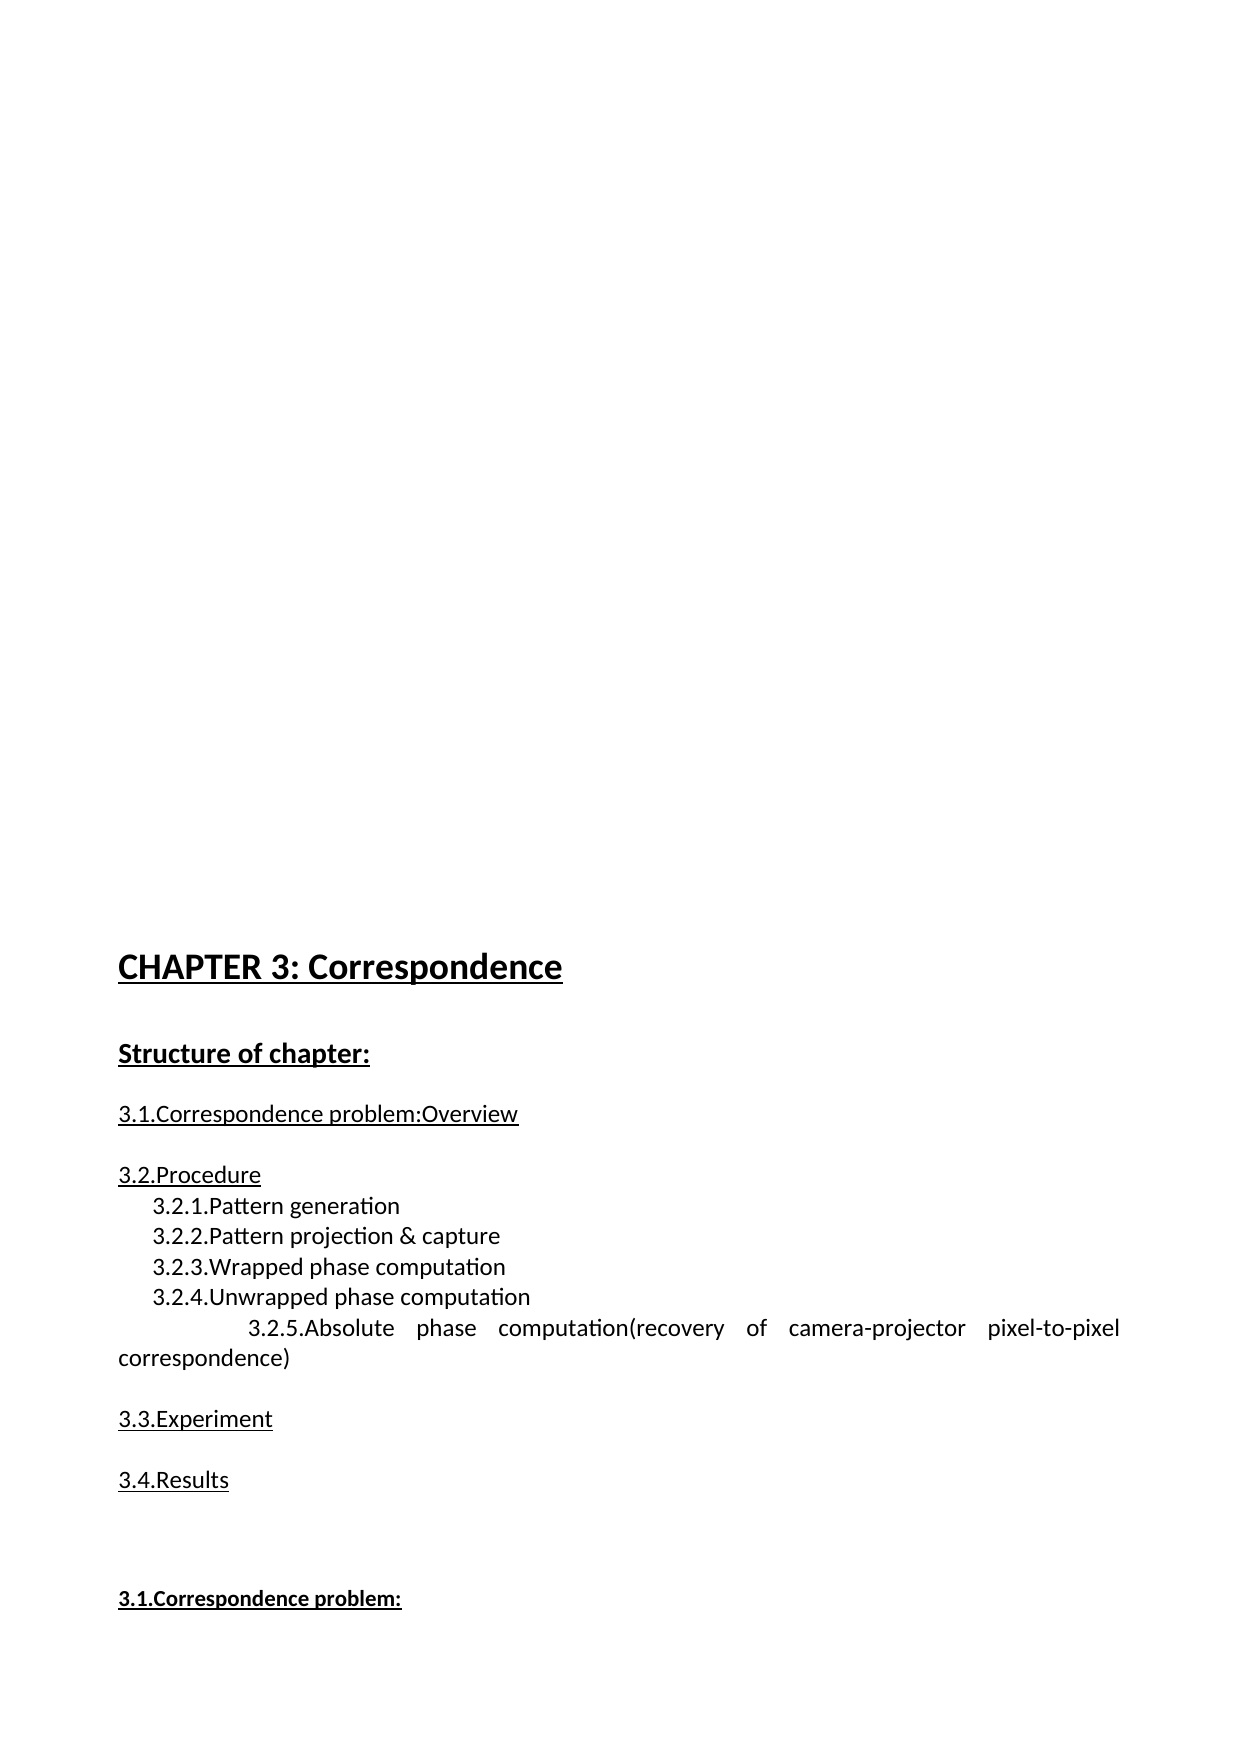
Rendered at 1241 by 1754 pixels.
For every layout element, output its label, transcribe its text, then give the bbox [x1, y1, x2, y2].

text 3.1.Correspondence problem: [118, 1584, 1122, 1612]
text 3.2.5.Absolute phase computation(recovery of camera-projector pixel-to-pixel correspondence) [118, 1312, 1122, 1373]
text 3.4.Results [118, 1465, 1122, 1495]
text 3.2.3.Wrapped phase computation [118, 1251, 1122, 1282]
text Structure of chapter: [118, 1035, 1122, 1070]
text 3.1.Correspondence problem:Overview [118, 1098, 1122, 1129]
text 3.2.1.Pattern generation [118, 1190, 1122, 1221]
text 3.2.2.Pattern projection & capture [118, 1221, 1122, 1251]
text CHAPTER 3: Correspondence [118, 943, 1122, 989]
text 3.2.Procedure [118, 1159, 1122, 1190]
text 3.2.4.Unwrapped phase computation [118, 1282, 1122, 1312]
text 3.3.Experiment [118, 1404, 1122, 1434]
